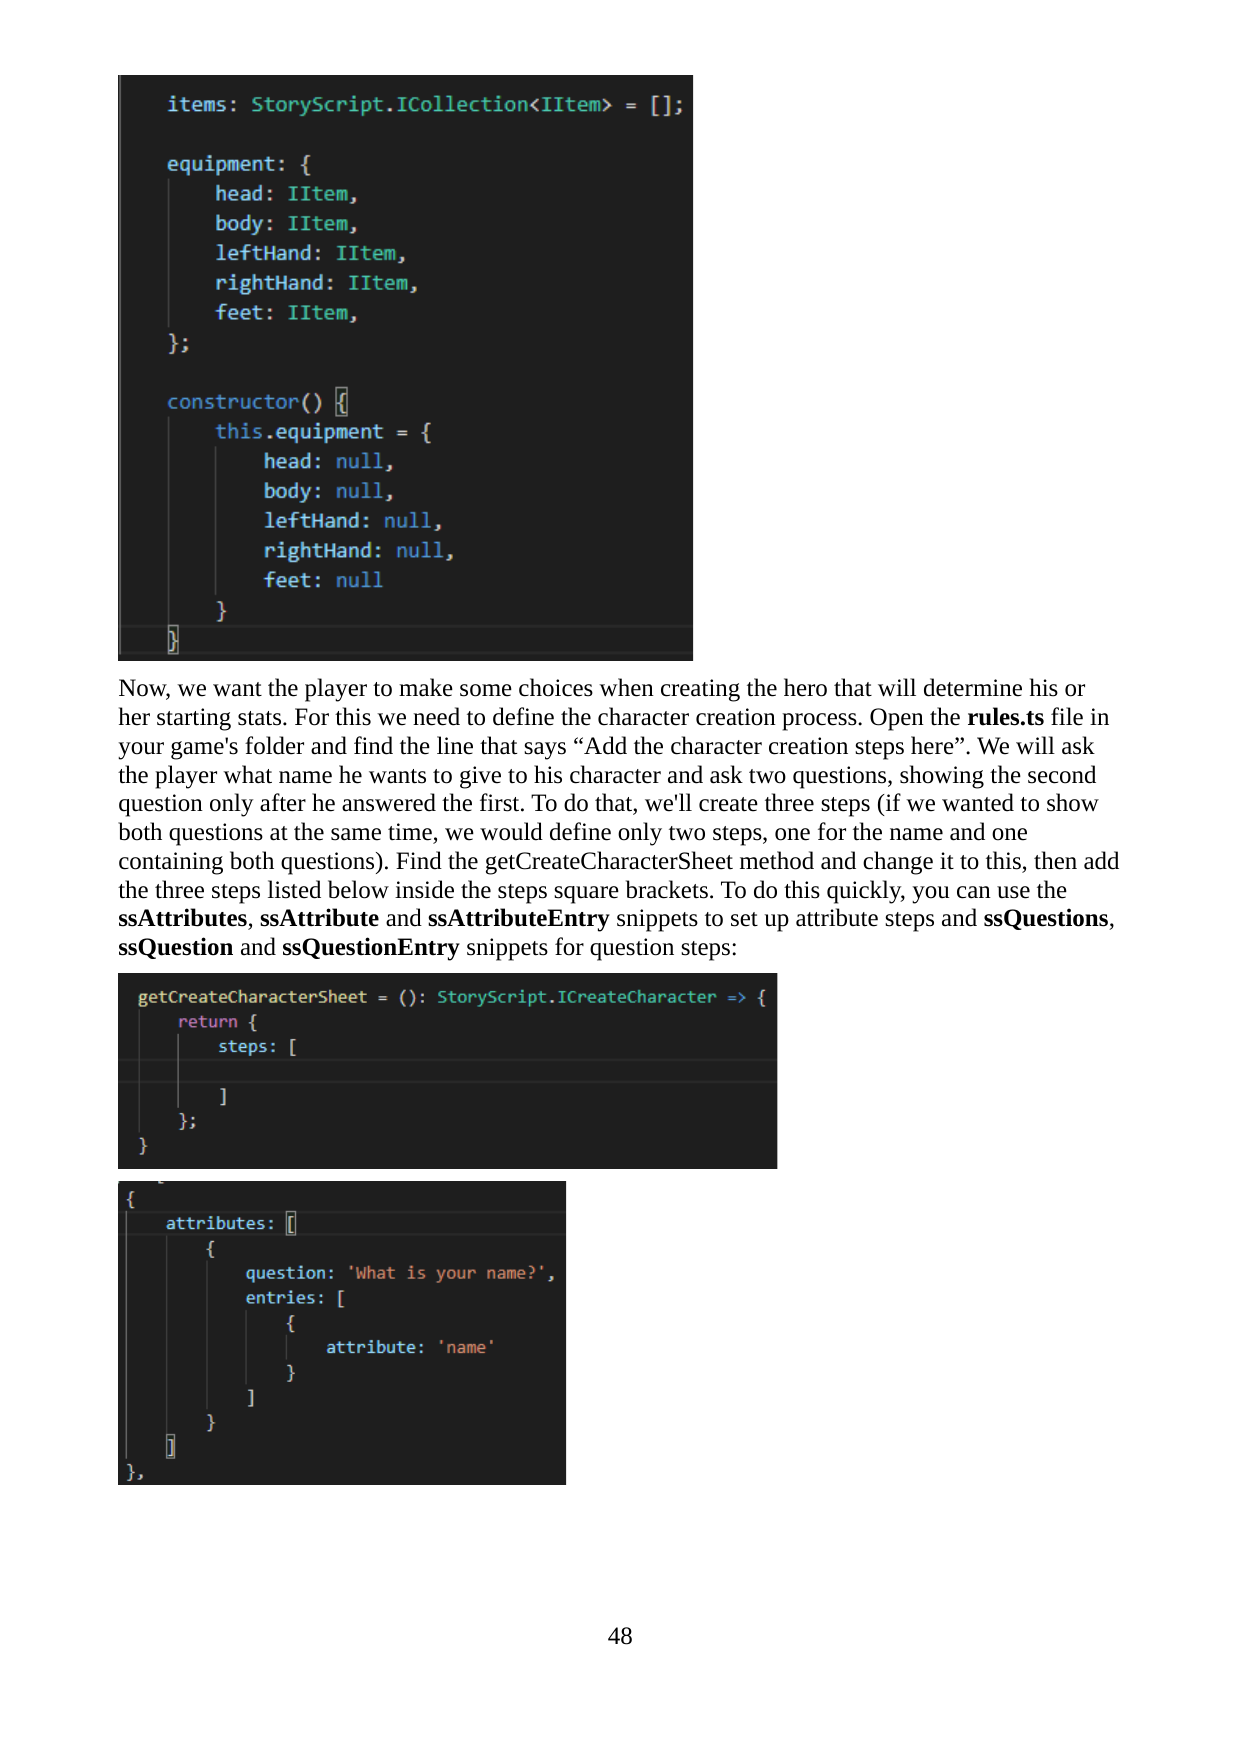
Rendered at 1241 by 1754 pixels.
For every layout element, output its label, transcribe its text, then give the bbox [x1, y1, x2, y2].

text Now, we want the player to make some choices when creating the hero that will determine his or her starting stats. For this we need to define the character creation process. Open the rules.ts file in your game's folder and find the line that says “Add the character creation steps here”. We will ask the player what name he wants to give to his character and ask two questions, showing the second question only after he answered the first. To do that, we'll create three steps (if we wanted to show both questions at the same time, we would define only two steps, one for the name and one containing both questions). Find the getCreateCharacterSheet method and change it to this, then add the three steps listed below inside the steps square brackets. To do this quickly, you can use the ssAttributes, ssAttribute and ssAttributeEntry snippets to set up attribute steps and ssQuestions, ssQuestion and ssQuestionEntry snippets for question steps: [118, 673, 1122, 961]
